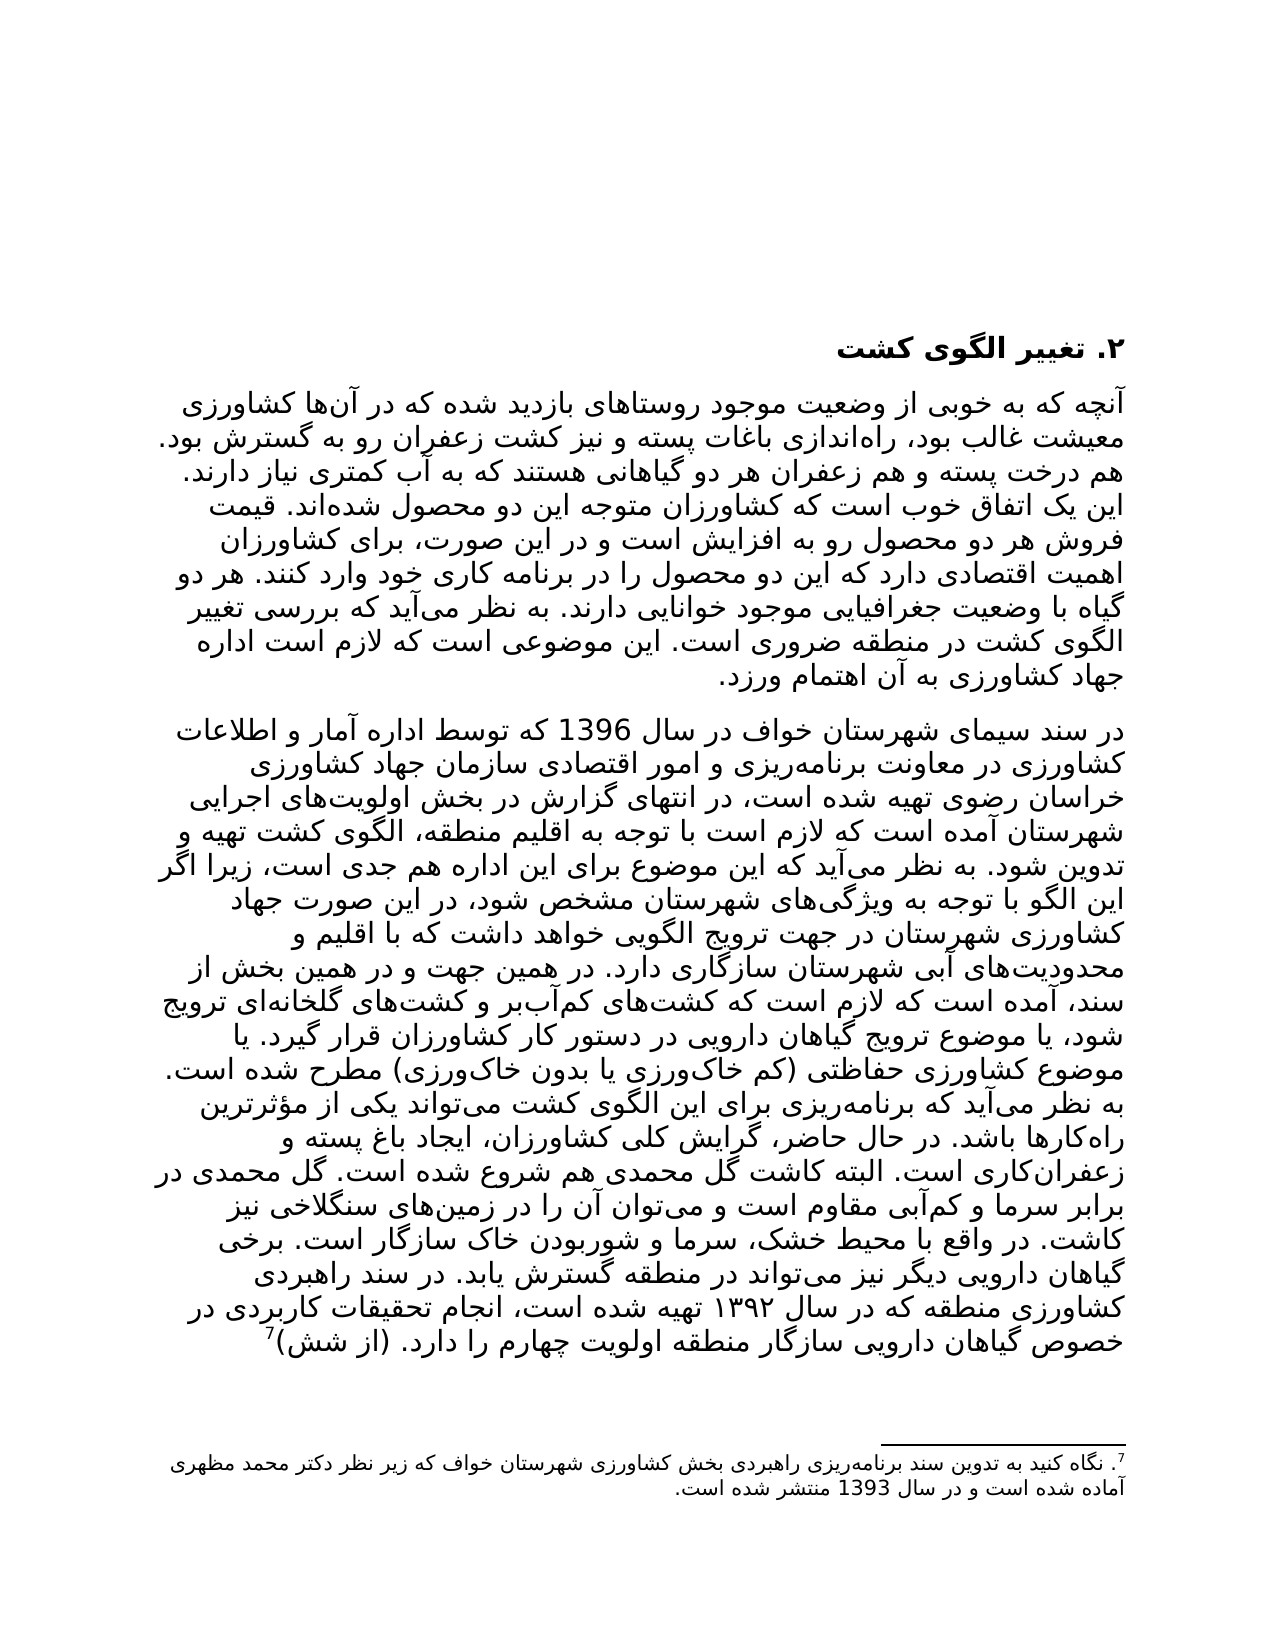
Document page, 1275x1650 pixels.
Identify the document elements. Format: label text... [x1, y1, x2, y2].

text . نگاه کنید به تدوین سند برنامه‌ریزی راهبردی بخش کشاورزی شهرستان خواف که زیر نظر دکتر محمد مظهری آماده شده است و در سال 1393 منتشر شده است. [150, 1451, 1125, 1500]
text آنچه که به خوبی از وضعیت موجود روستاهای بازدید شده که در آن‌ها کشاورزی معیشت غالب بود، راه‌اندازی باغات پسته و نیز کشت زعفران رو به گسترش بود. هم درخت پسته و هم زعفران هر دو گیاهانی هستند که به آب کمتری نیاز دارند. این یک اتفاق خوب است که کشاورزان متوجه این دو محصول شده‌اند. قیمت فروش هر دو محصول رو به افزایش است و در این صورت، برای کشاورزان اهمیت اقتصادی دارد که این دو محصول را در برنامه کاری خود وارد کنند. هر دو گیاه با وضعیت جغرافیایی موجود خوانایی دارند. به نظر می‌آید که بررسی تغییر الگوی کشت در منطقه ضروری است. این موضوعی است که لازم است اداره جهاد کشاورزی به آن اهتمام ورزد. [150, 386, 1125, 692]
text در سند سیمای شهرستان خواف در سال 1396 که توسط اداره آمار و اطلاعات کشاورزی در ﻣﻌﺎوﻧﺖ ﺑﺮﻧﺎﻣﻪ‌رﻳﺰی و اﻣﻮر اﻗﺘﺼﺎدی ﺳﺎزﻣﺎن ﺟﻬﺎد ﻛﺸﺎورزی ﺧﺮاﺳﺎن رﺿﻮی تهیه ‌شده است، در انتهای گزارش در بخش اولویت‌های اجرایی شهرستان آمده است که لازم است با توجه به اقلیم منطقه، الگوی کشت تهیه و تدوین شود. به نظر می‌آید که این موضوع برای این اداره هم جدی است، زیرا اگر این الگو با توجه به ویژگی‌های شهرستان مشخص شود، در این صورت جهاد کشاورزی شهرستان در جهت ترویج الگویی خواهد داشت که با اقلیم و محدودیت‌های آبی شهرستان سازگاری دارد. در همین جهت و در همین بخش از سند، آمده است که لازم است که کشت‌های کم‌آب‌بر و کشت‌های گلخانه‌ای ترویج شود، یا موضوع ترویج گیاهان دارویی در دستور کار کشاورزان قرار گیرد. یا موضوع کشاورزی حفاظتی (کم خاک‌ورزی یا بدون خاک‌ورزی) مطرح شده است. به نظر می‌آید که برنامه‌ریزی برای این الگوی کشت می‌تواند یکی از مؤثرترین راه‌کارها باشد. در حال حاضر، گرایش کلی کشاورزان، ایجاد باغ پسته و زعفران‌کاری است. البته کاشت گل محمدی هم شروع شده است. گل محمدی در برابر سرما و کم‌آبی مقاوم است و می‌توان آن را در زمین‌های سنگلاخی نیز کاشت. در واقع با محیط خشک، سرما و شور‌بودن خاک سازگار است. برخی گیاهان دارویی دیگر نیز می‌تواند در منطقه گسترش یابد. در سند راهبردی کشاورزی منطقه که در سال ۱۳۹۲ تهیه شده است، انجام تحقیقات کاربردی در خصوص گیاهان دارویی سازگار منطقه اولویت چهارم را دارد. (از شش) [150, 713, 1125, 1358]
text ۲. تغییر الگوی کشت [150, 332, 1125, 366]
